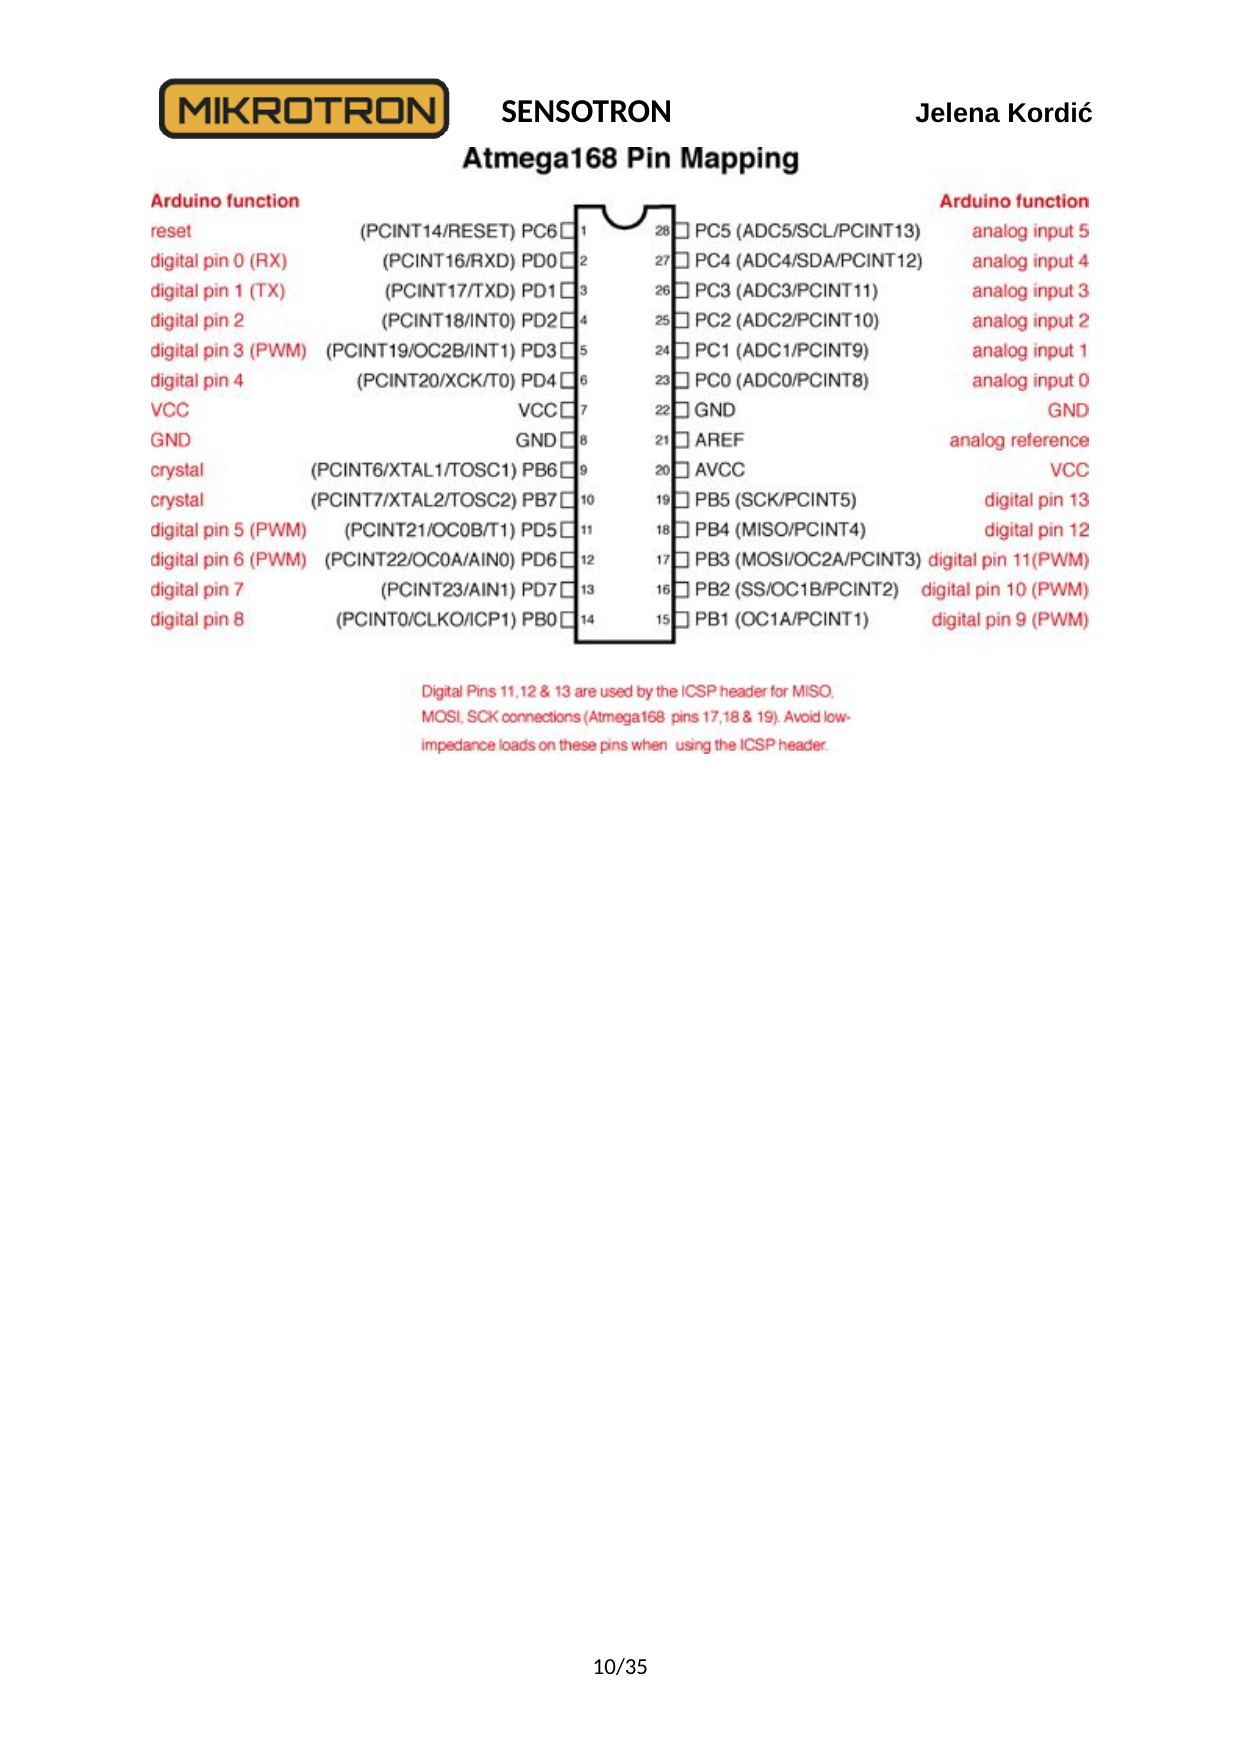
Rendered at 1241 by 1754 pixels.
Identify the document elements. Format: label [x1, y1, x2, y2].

picture [151, 147, 1089, 754]
